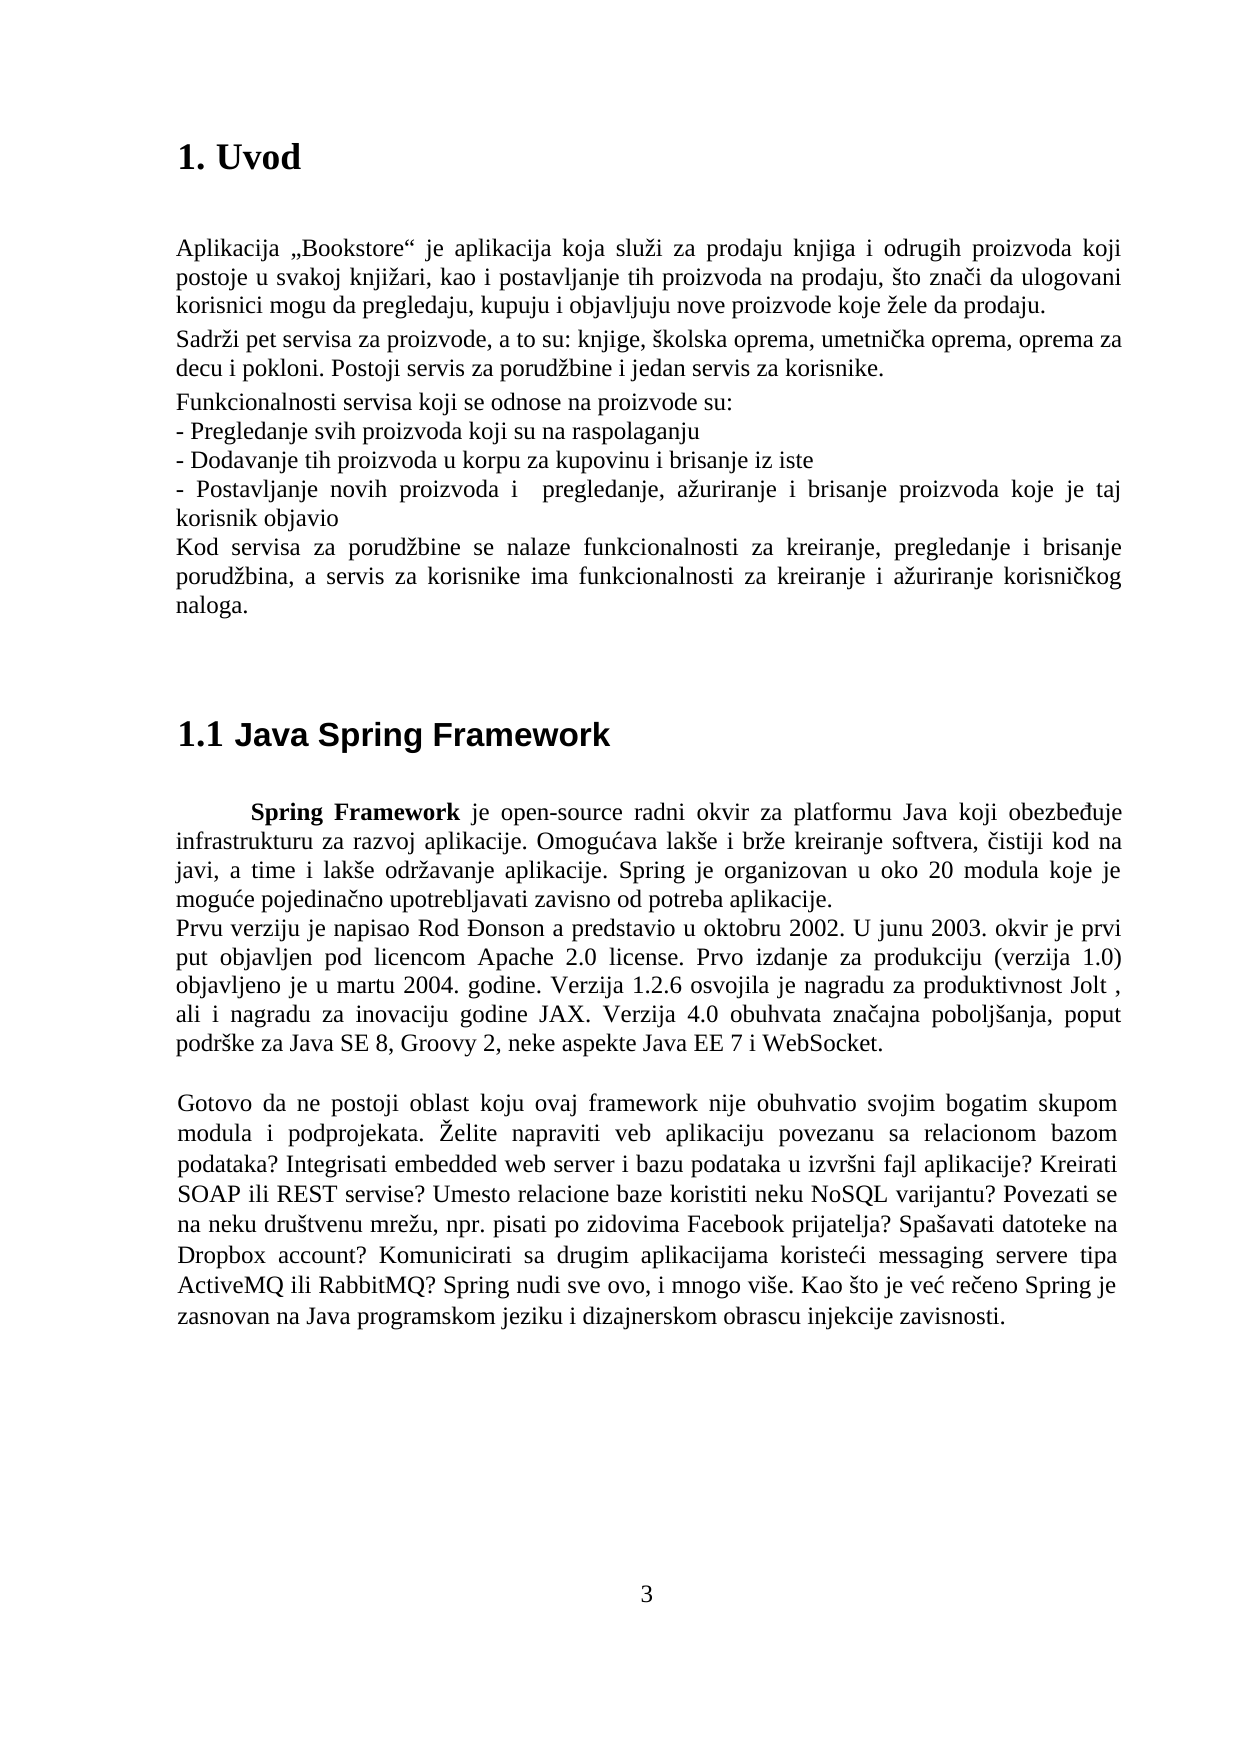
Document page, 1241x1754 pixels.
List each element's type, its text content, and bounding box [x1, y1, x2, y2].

text Funkcionalnosti servisa koji se odnose na proizvode su: [176, 387, 1123, 416]
text Sadrži pet servisa za proizvode, a to su: knjige, školska oprema, umetnička oprema, oprema za decu i pokloni. Postoji servis za porudžbine i jedan servis za korisnike. [176, 324, 1123, 382]
text Gotovo da ne postoji oblast koju ovaj framework nije obuhvatio svojim bogatim skupom modula i podprojekata. Želite napraviti veb aplikaciju povezanu sa relacionom bazom podataka? Integrisati embedded web server i bazu podataka u izvršni fajl aplikacije? Kreirati SOAP ili REST servise? Umesto relacione baze koristiti neku NoSQL varijantu? Povezati se na neku društvenu mrežu, npr. pisati po zidovima Facebook prijatelja? Spašavati datoteke na Dropbox account? Komunicirati sa drugim aplikacijama koristeći messaging servere tipa ActiveMQ ili RabbitMQ? Spring nudi sve ovo, i mnogo više. Kao što je već rečeno Spring je zasnovan na Java programskom jeziku i dizajnerskom obrascu injekcije zavisnosti. [177, 1088, 1118, 1329]
text Aplikacija „Bookstore“ je aplikacija koja služi za prodaju knjiga i odrugih proizvoda koji postoje u svakoj knjižari, kao i postavljanje tih proizvoda na prodaju, što znači da ulogovani korisnici mogu da pregledaju, kupuju i objavljuju nove proizvode koje žele da prodaju. [176, 233, 1123, 319]
text - Pregledanje svih proizvoda koji su na raspolaganju [176, 416, 1123, 445]
subtitle 1. Uvod [177, 134, 844, 177]
text - Dodavanje tih proizvoda u korpu za kupovinu i brisanje iz iste [176, 445, 1123, 474]
text Spring Framework je open-source radni okvir za platformu Java koji obezbeđuje infrastrukturu za razvoj aplikacije. Omogućava lakše i brže kreiranje softvera, čistiji kod na javi, a time i lakše održavanje aplikacije. Spring je organizovan u oko 20 modula koje je moguće pojedinačno upotrebljavati zavisno od potreba aplikacije. [176, 797, 1123, 912]
text 1.1 Java Spring Framework [177, 711, 1166, 754]
text Prvu verziju je napisao Rod Đonson a predstavio u oktobru 2002. U junu 2003. okvir je prvi put objavljen pod licencom Apache 2.0 license. Prvo izdanje za produkciju (verzija 1.0) objavljeno je u martu 2004. godine. Verzija 1.2.6 osvojila je nagradu za produktivnost Jolt , ali i nagradu za inovaciju godine JAX. Verzija 4.0 obuhvata značajna poboljšanja, poput podrške za Java SE 8, Groovy 2, neke aspekte Java EE 7 i WebSocket. [176, 913, 1123, 1057]
text - Postavljanje novih proizvoda i pregledanje, ažuriranje i brisanje proizvoda koje je taj korisnik objavio [176, 474, 1123, 532]
text Kod servisa za porudžbine se nalaze funkcionalnosti za kreiranje, pregledanje i brisanje porudžbina, a servis za korisnike ima funkcionalnosti za kreiranje i ažuriranje korisničkog naloga. [176, 532, 1123, 619]
